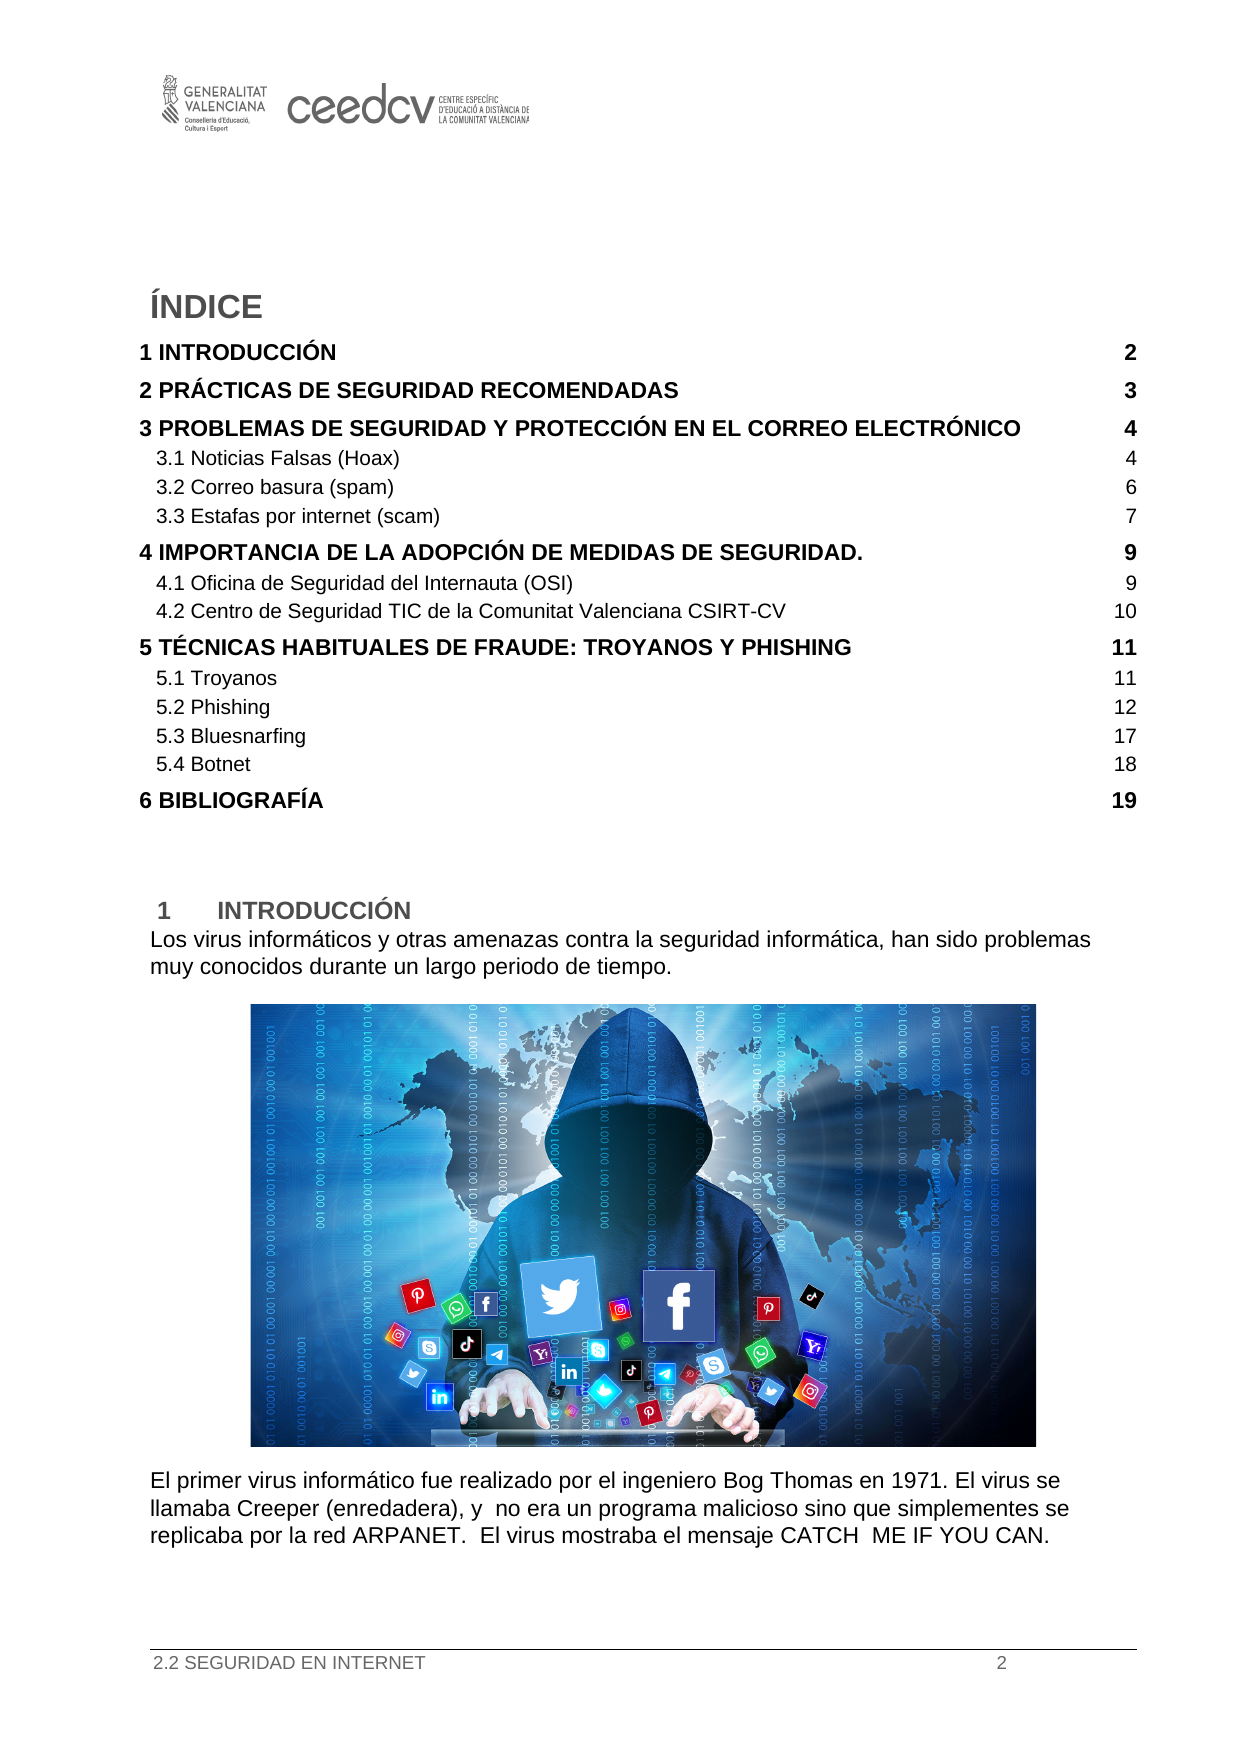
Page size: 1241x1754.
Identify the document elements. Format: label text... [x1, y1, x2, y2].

text Los virus informáticos y otras amenazas contra la seguridad informática, han sido problemas muy conocidos durante un largo periodo de tiempo. [150, 925, 1137, 980]
text 6 BIBLIOGRAFÍA 19 [133, 787, 1137, 814]
text 3 PROBLEMAS DE SEGURIDAD Y PROTECCIÓN EN EL CORREO ELECTRÓNICO 4 [133, 414, 1137, 441]
text 4.1 Oficina de Seguridad del Internauta (OSI) 9 [150, 570, 1137, 594]
text 5 TÉCNICAS HABITUALES DE FRAUDE: TROYANOS Y PHISHING 11 [133, 634, 1137, 661]
text 3.3 Estafas por internet (scam) 7 [150, 504, 1137, 528]
text 5.3 Bluesnarfing 17 [150, 723, 1137, 747]
text 3.2 Correo basura (spam) 6 [150, 475, 1137, 499]
picture [250, 1004, 1037, 1447]
text El primer virus informático fue realizado por el ingeniero Bog Thomas en 1971. El virus se llamaba Creeper (enredadera), y no era un programa malicioso sino que simplementes se replicaba por la red ARPANET. El virus mostraba el mensaje CATCH ME IF YOU CAN. [150, 1467, 1137, 1549]
text 5.2 Phishing 12 [150, 695, 1137, 719]
text 5.1 Troyanos 11 [150, 666, 1137, 690]
subtitle INTRODUCCIÓN [150, 898, 1137, 925]
text 3.1 Noticias Falsas (Hoax) 4 [150, 446, 1137, 470]
text 4 IMPORTANCIA DE LA ADOPCIÓN DE MEDIDAS DE SEGURIDAD. 9 [133, 539, 1137, 565]
text 1 INTRODUCCIÓN 2 [133, 338, 1137, 365]
text 4.2 Centro de Seguridad TIC de la Comunitat Valenciana CSIRT-CV 10 [150, 599, 1137, 623]
subtitle ÍNDICE [150, 288, 1137, 326]
text 5.4 Botnet 18 [150, 752, 1137, 776]
text 2 PRÁCTICAS DE SEGURIDAD RECOMENDADAS 3 [133, 377, 1137, 403]
picture [162, 75, 530, 132]
